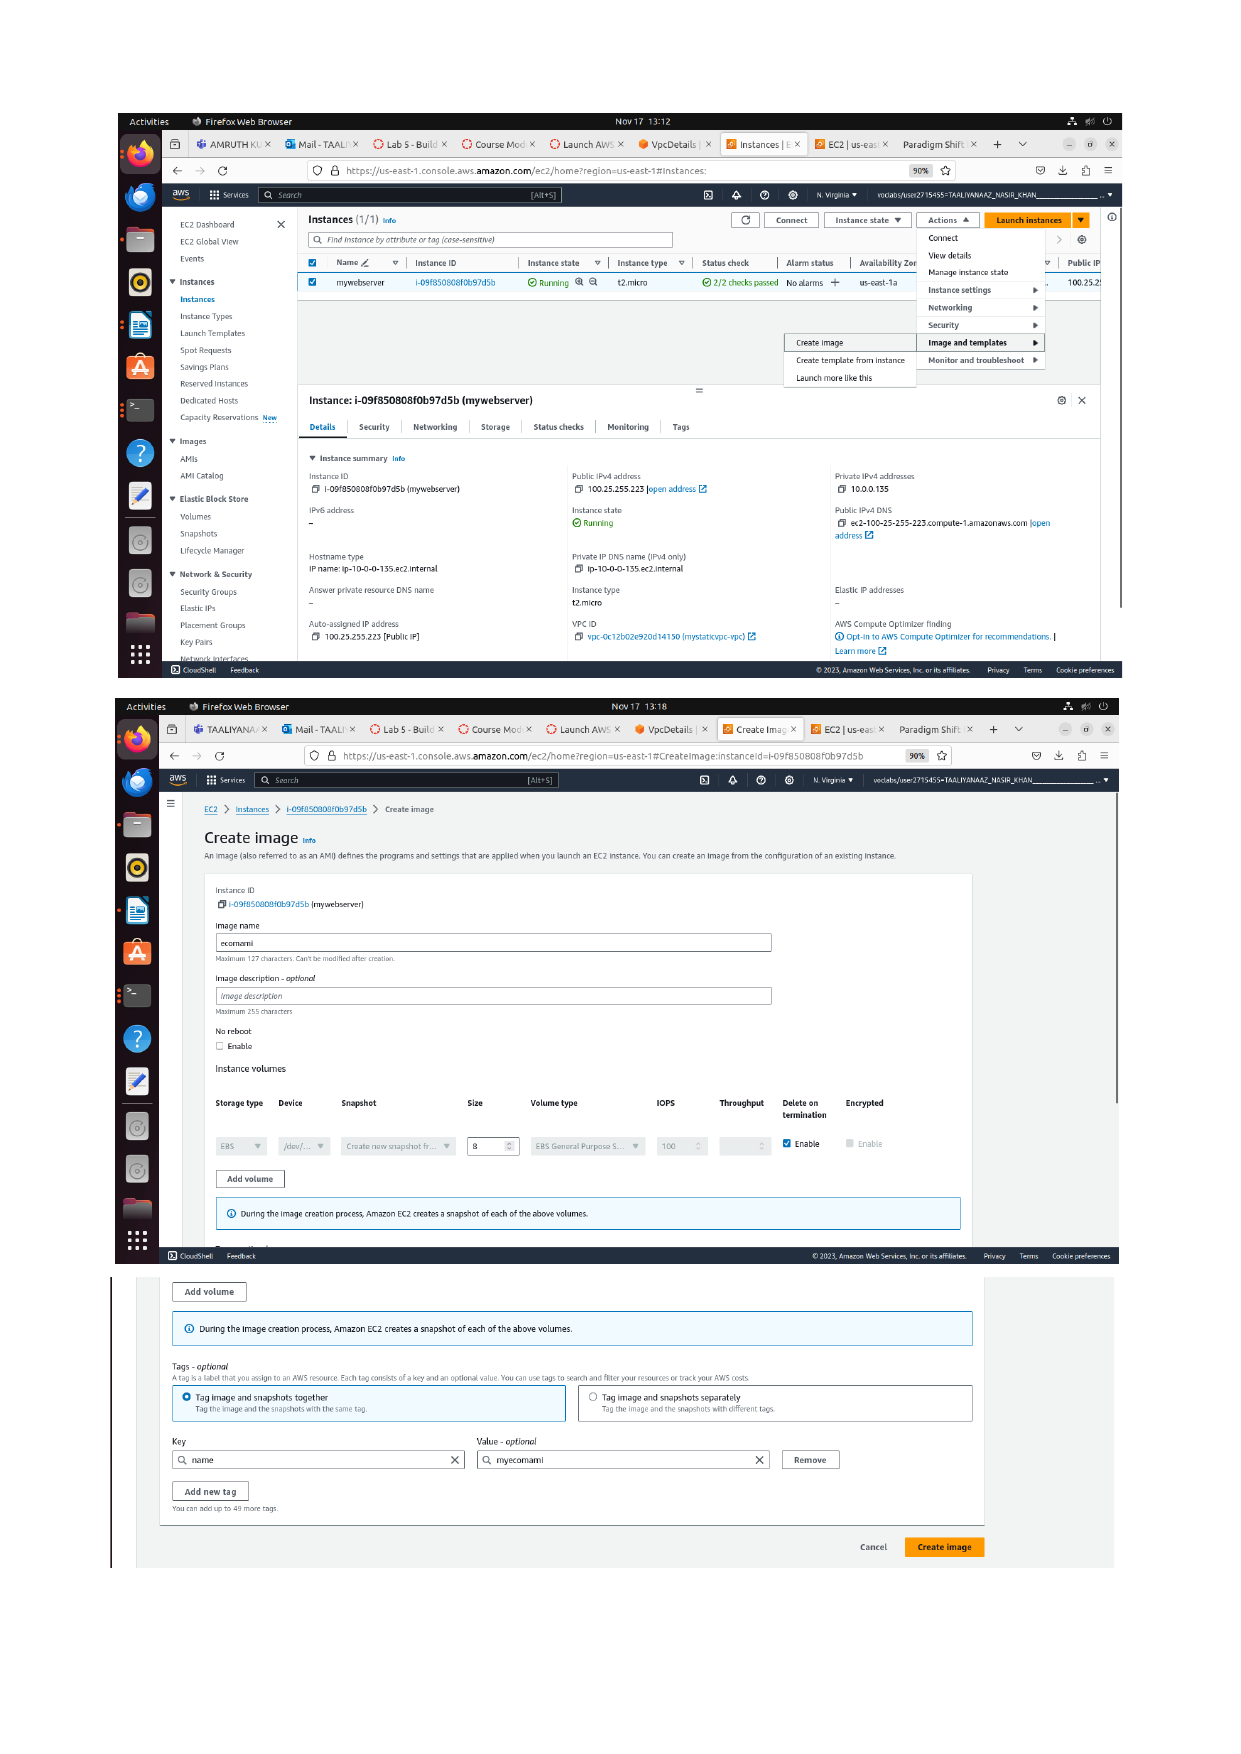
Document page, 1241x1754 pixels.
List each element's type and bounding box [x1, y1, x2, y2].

picture [118, 113, 1123, 678]
picture [110, 1277, 1115, 1568]
picture [115, 698, 1119, 1264]
